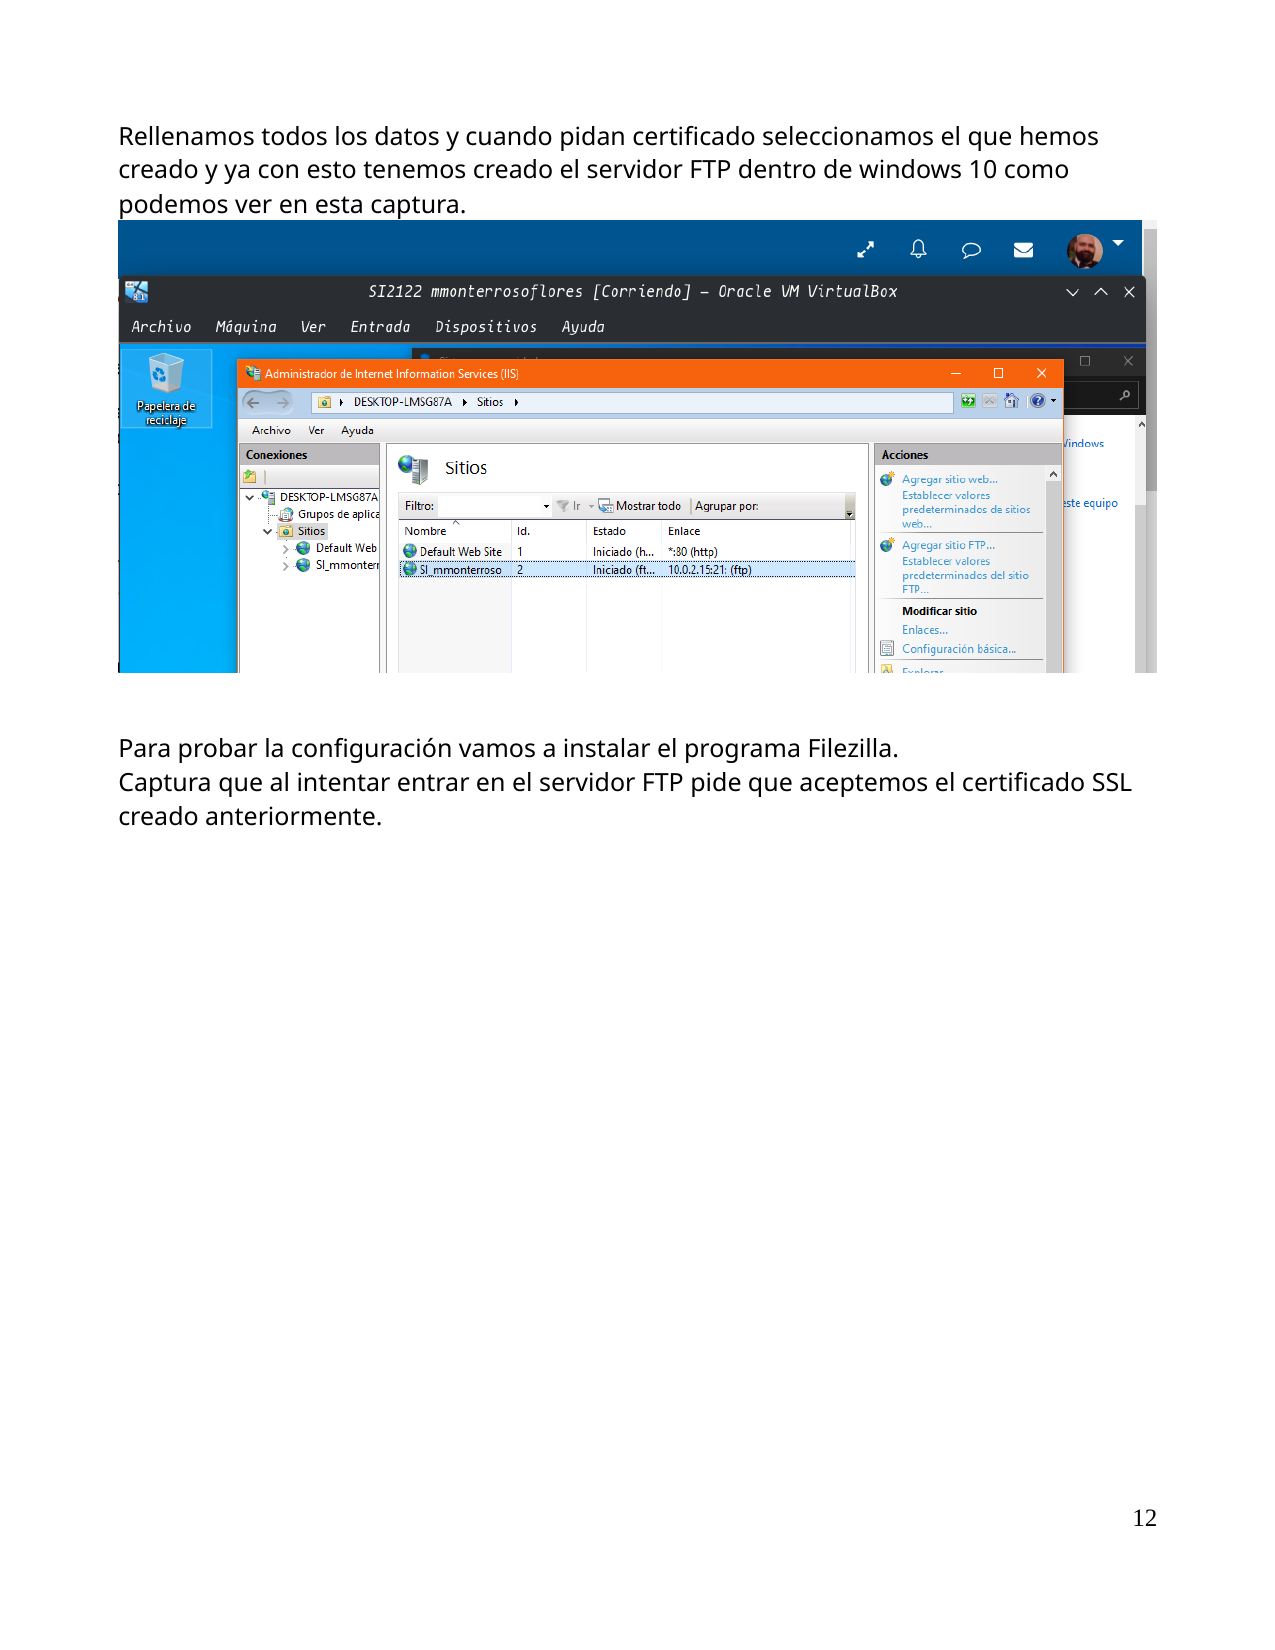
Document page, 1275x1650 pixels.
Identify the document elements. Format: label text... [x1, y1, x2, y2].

picture [118, 220, 1157, 673]
table_header [118, 673, 1157, 702]
text Rellenamos todos los datos y cuando pidan certificado seleccionamos el que hemos creado y ya con esto tenemos creado el servidor FTP dentro de windows 10 como podemos ver en esta captura. [118, 118, 1157, 220]
text Captura que al intentar entrar en el servidor FTP pide que aceptemos el certificado SSL creado anteriormente. [118, 764, 1157, 832]
text Para probar la configuración vamos a instalar el programa Filezilla. [118, 730, 1157, 764]
